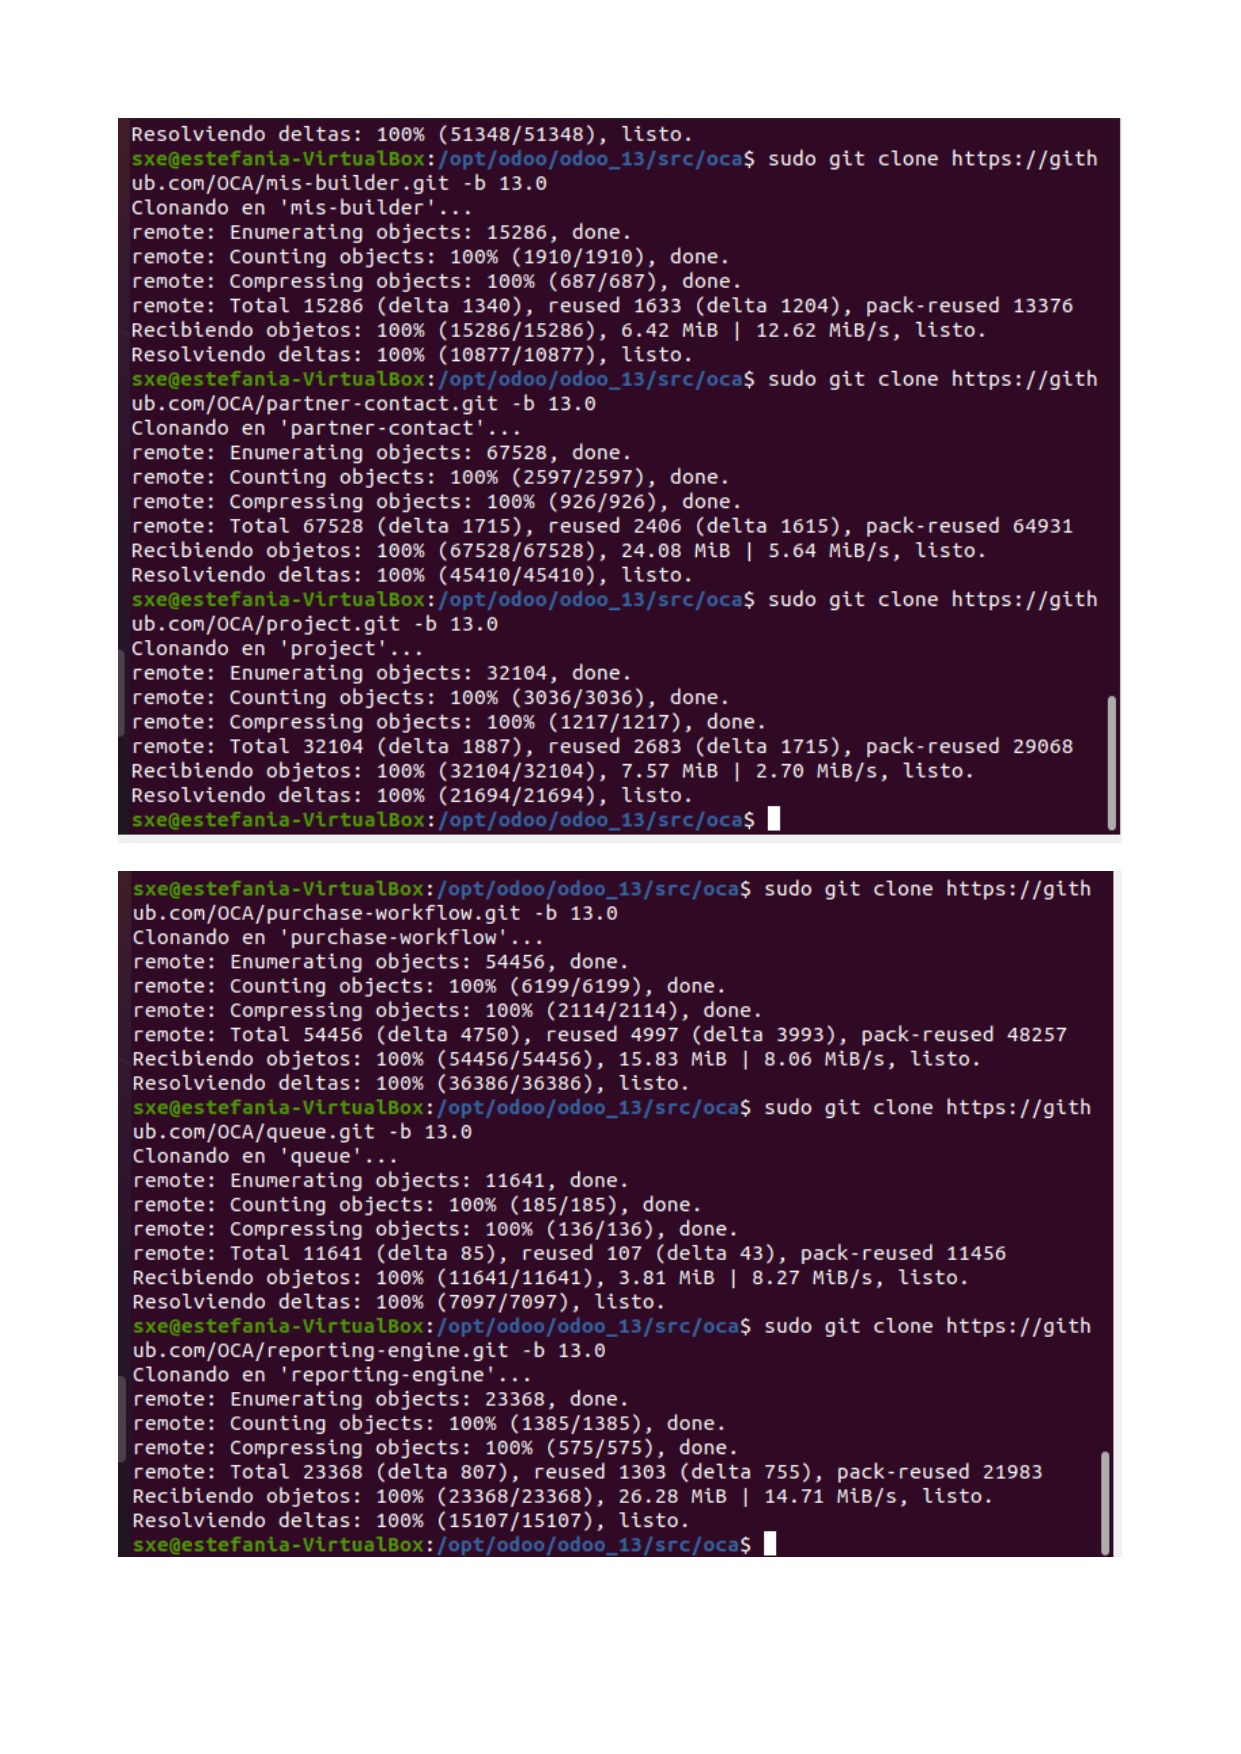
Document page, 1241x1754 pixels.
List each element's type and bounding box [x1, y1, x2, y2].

picture [118, 871, 1123, 1557]
picture [118, 118, 1123, 843]
